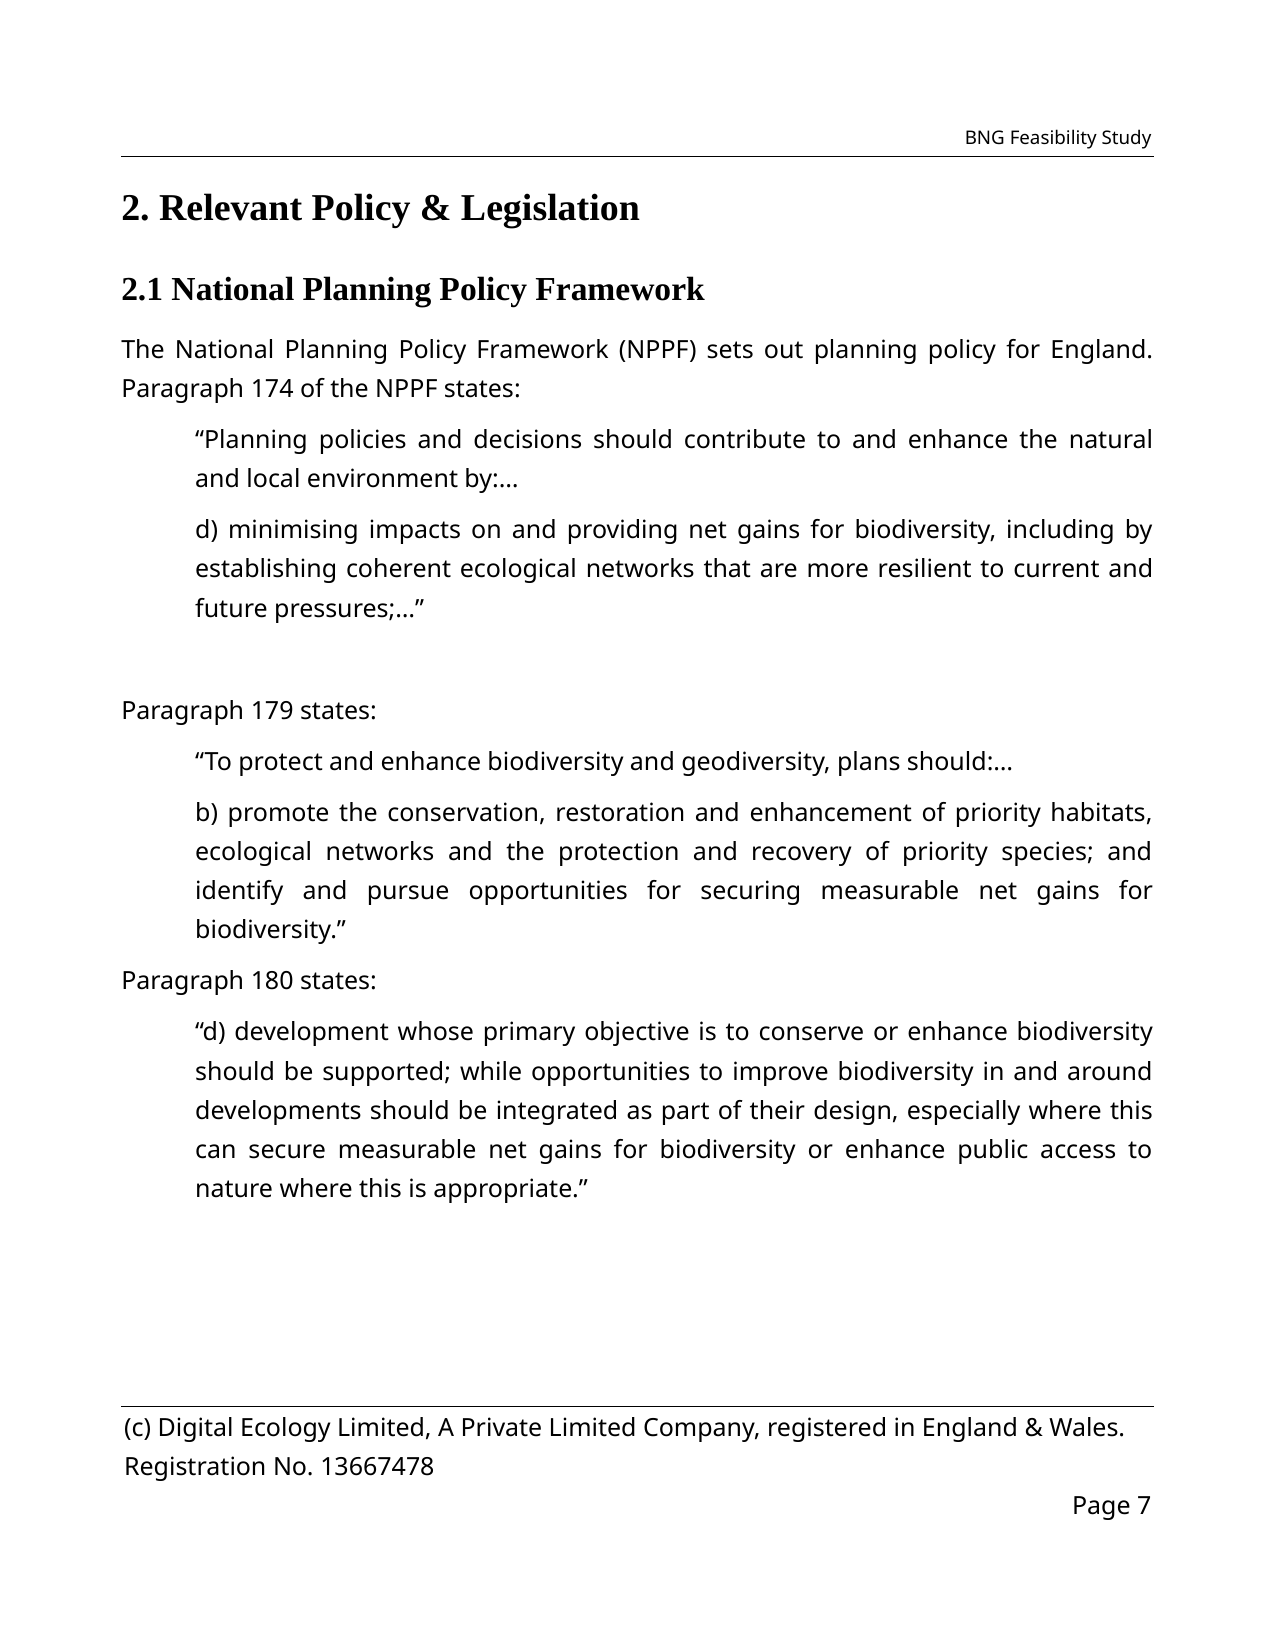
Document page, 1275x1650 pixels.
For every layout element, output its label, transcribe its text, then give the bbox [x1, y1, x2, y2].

text “Planning policies and decisions should contribute to and enhance the natural and local environment by:… [195, 422, 1154, 495]
text b) promote the conservation, restoration and enhancement of priority habitats, ecological networks and the protection and recovery of priority species; and identify and pursue opportunities for securing measurable net gains for biodiversity.” [195, 794, 1154, 946]
text d) minimising impacts on and providing net gains for biodiversity, including by establishing coherent ecological networks that are more resilient to current and future pressures;…” [195, 512, 1154, 624]
subtitle 2.1 National Planning Policy Framework [121, 269, 1154, 307]
text The National Planning Policy Framework (NPPF) sets out planning policy for England. Paragraph 174 of the NPPF states: [121, 331, 1154, 405]
text “To protect and enhance biodiversity and geodiversity, plans should:… [195, 743, 1154, 777]
text Paragraph 179 states: [121, 692, 1154, 726]
text “d) development whose primary objective is to conserve or enhance biodiversity should be supported; while opportunities to improve biodiversity in and around developments should be integrated as part of their design, especially where this can secure measurable net gains for biodiversity or enhance public access to nature where this is appropriate.” [195, 1014, 1154, 1205]
text Paragraph 180 states: [121, 963, 1154, 997]
subtitle 2. Relevant Policy & Legislation [121, 185, 1154, 229]
